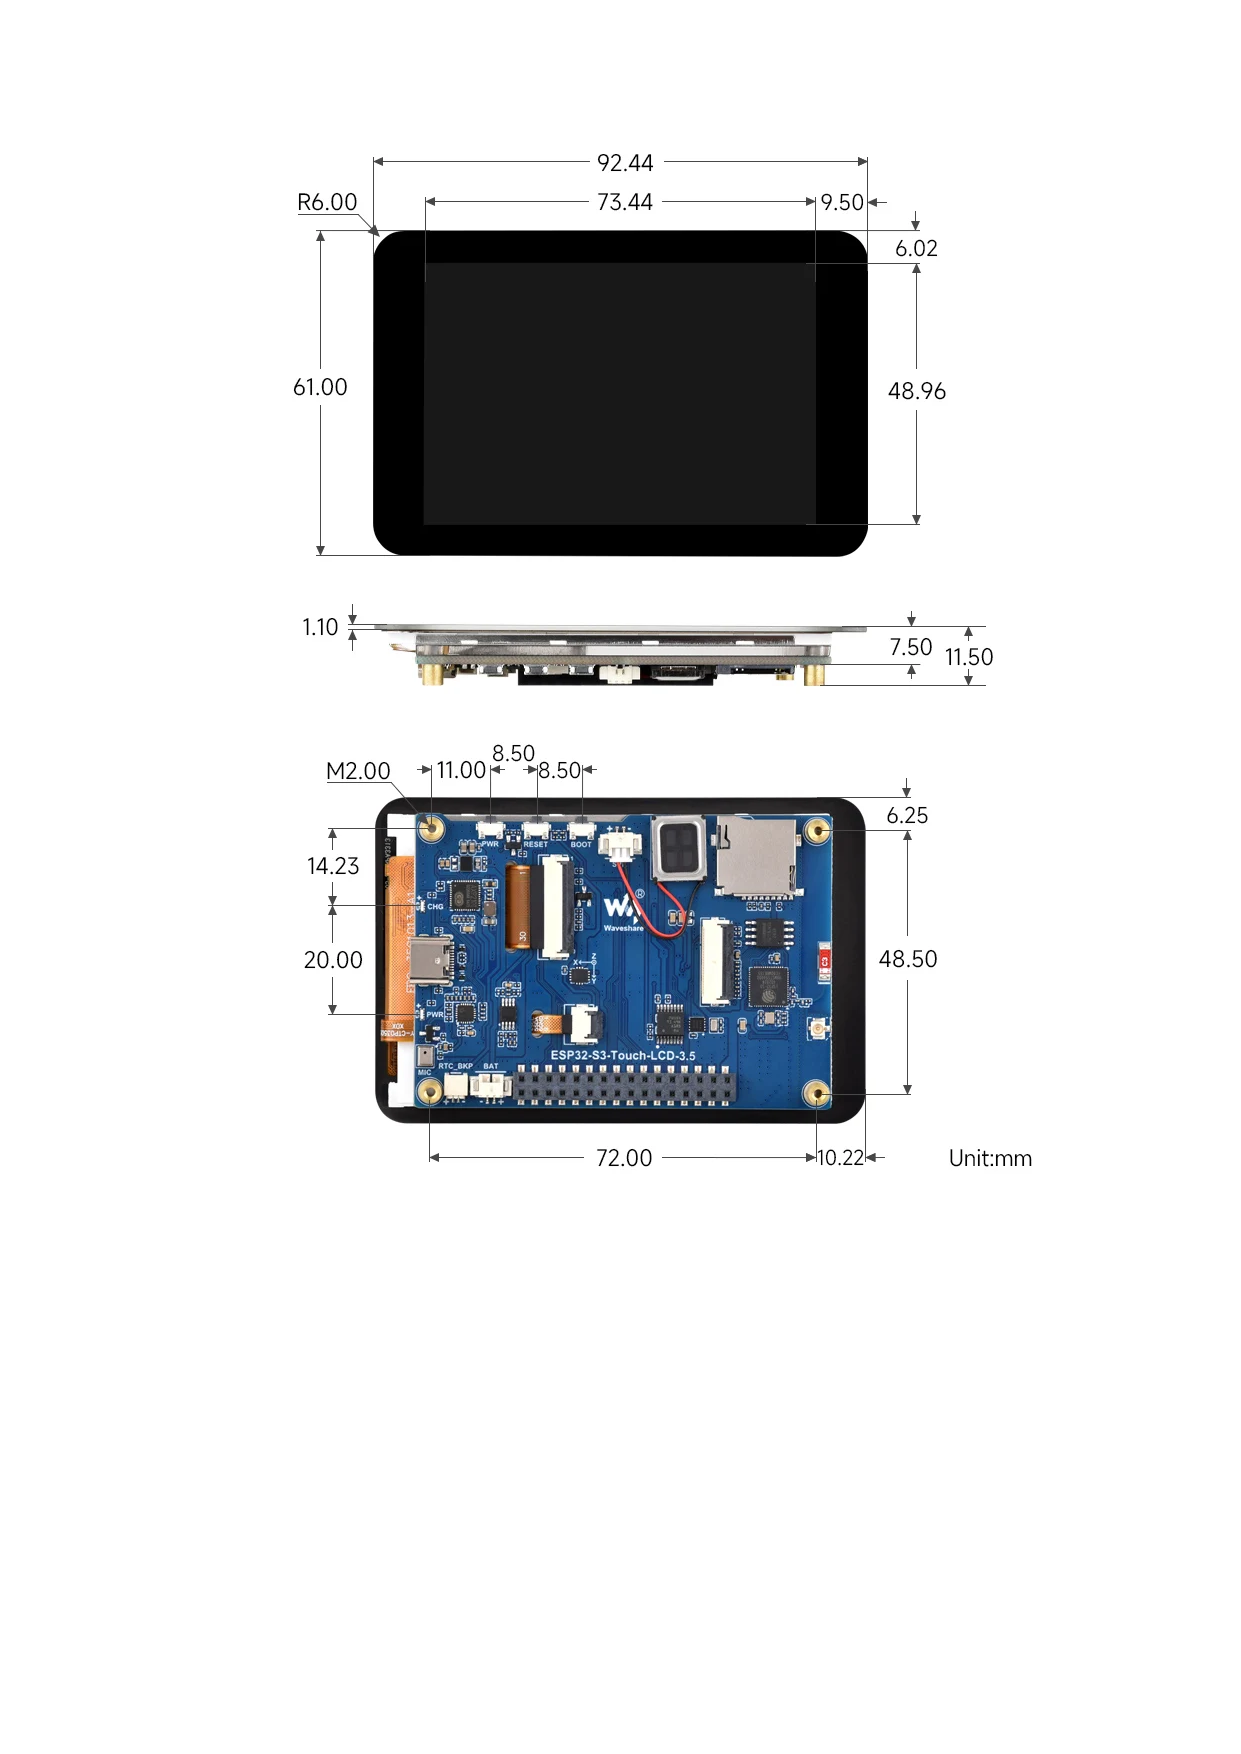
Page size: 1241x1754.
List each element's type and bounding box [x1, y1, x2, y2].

picture [140, 118, 1100, 1216]
